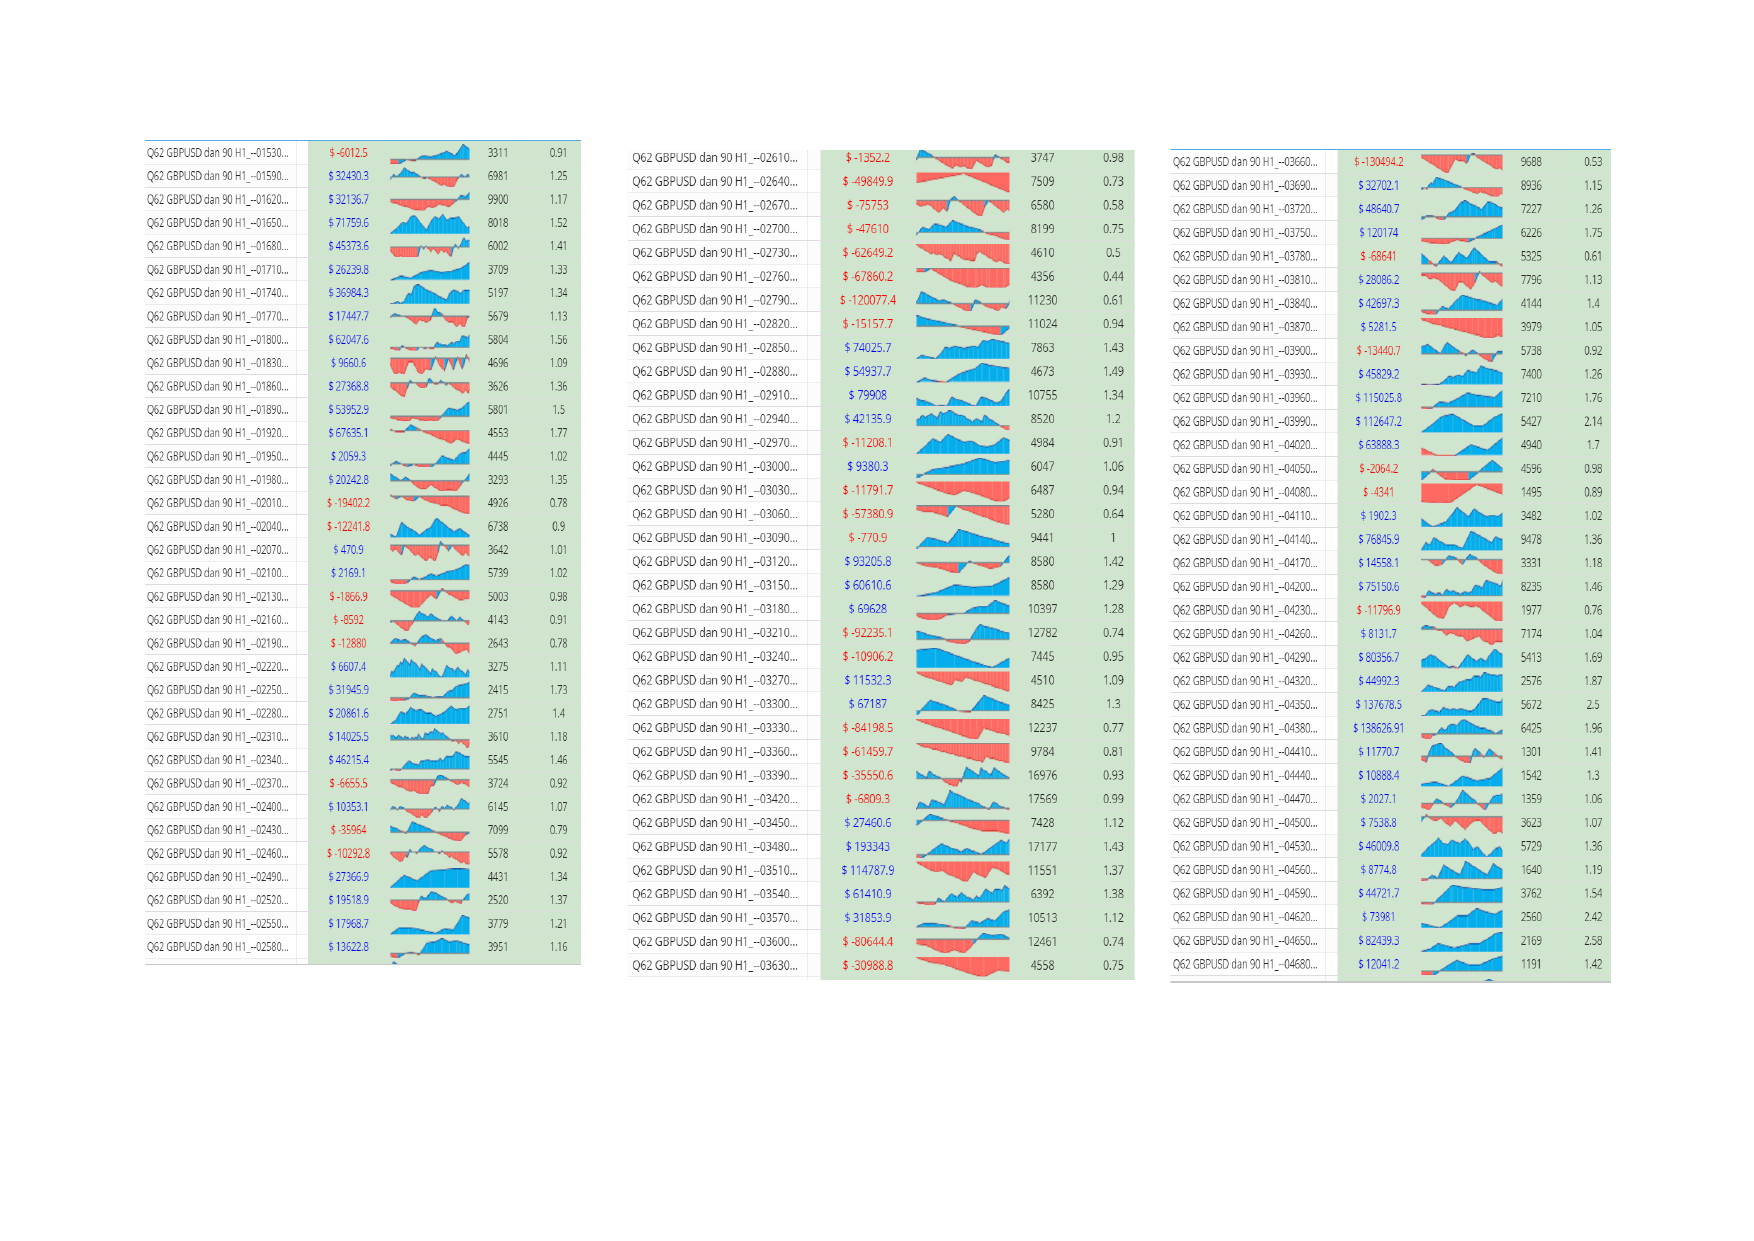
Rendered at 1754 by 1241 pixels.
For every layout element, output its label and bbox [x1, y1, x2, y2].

picture [1170, 149, 1611, 984]
picture [627, 150, 1135, 980]
picture [145, 140, 581, 965]
